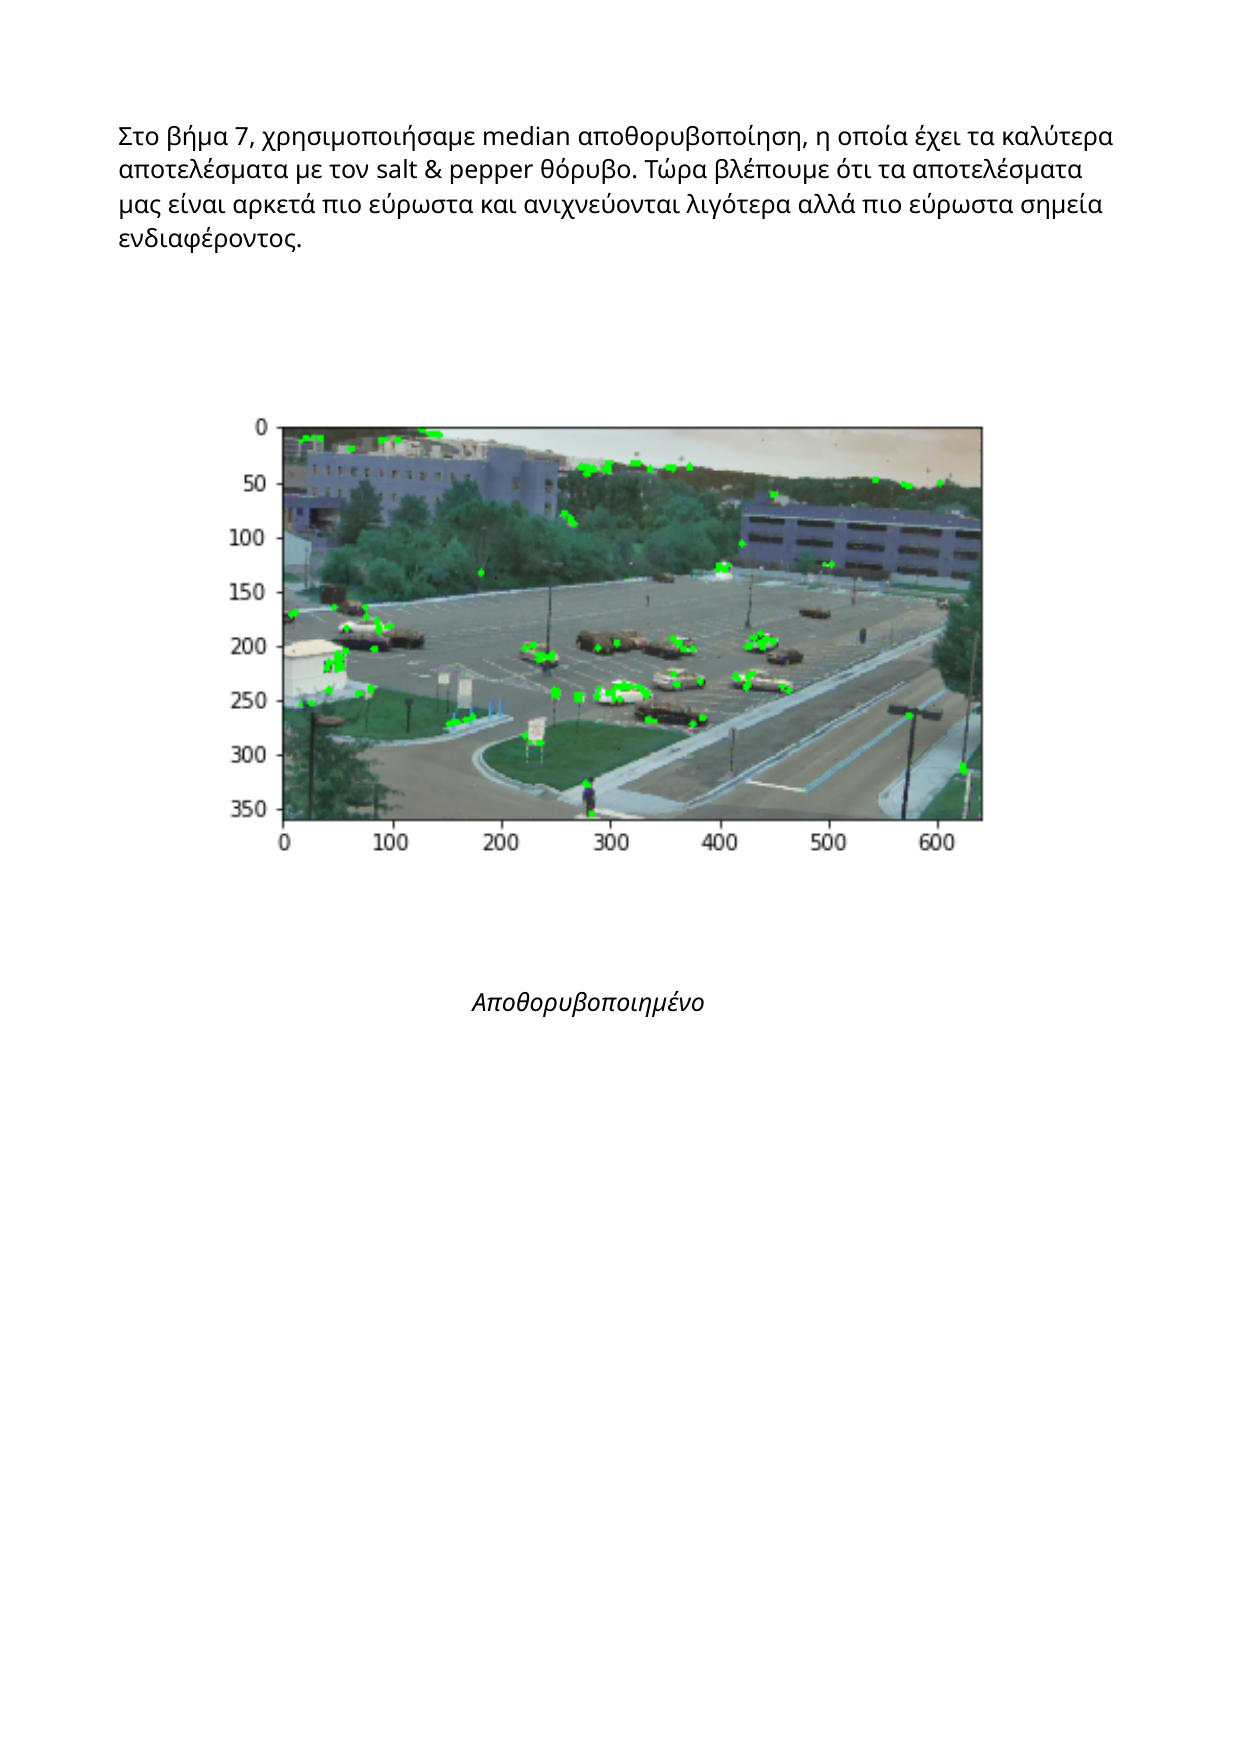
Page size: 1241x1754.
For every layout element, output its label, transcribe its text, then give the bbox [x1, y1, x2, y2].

text Αποθορυβοποιημένο [118, 985, 1122, 1019]
text Στο βήμα 7, χρησιμοποιήσαμε median αποθορυβοποίηση, η οποία έχει τα καλύτερα αποτελέσματα με τον salt & pepper θόρυβο. Τώρα βλέπουμε ότι τα αποτελέσματα μας είναι αρκετά πιο εύρωστα και ανιχνεύονται λιγότερα αλλά πιο εύρωστα σημεία ενδιαφέροντος. [118, 118, 1122, 254]
picture [170, 326, 1071, 926]
